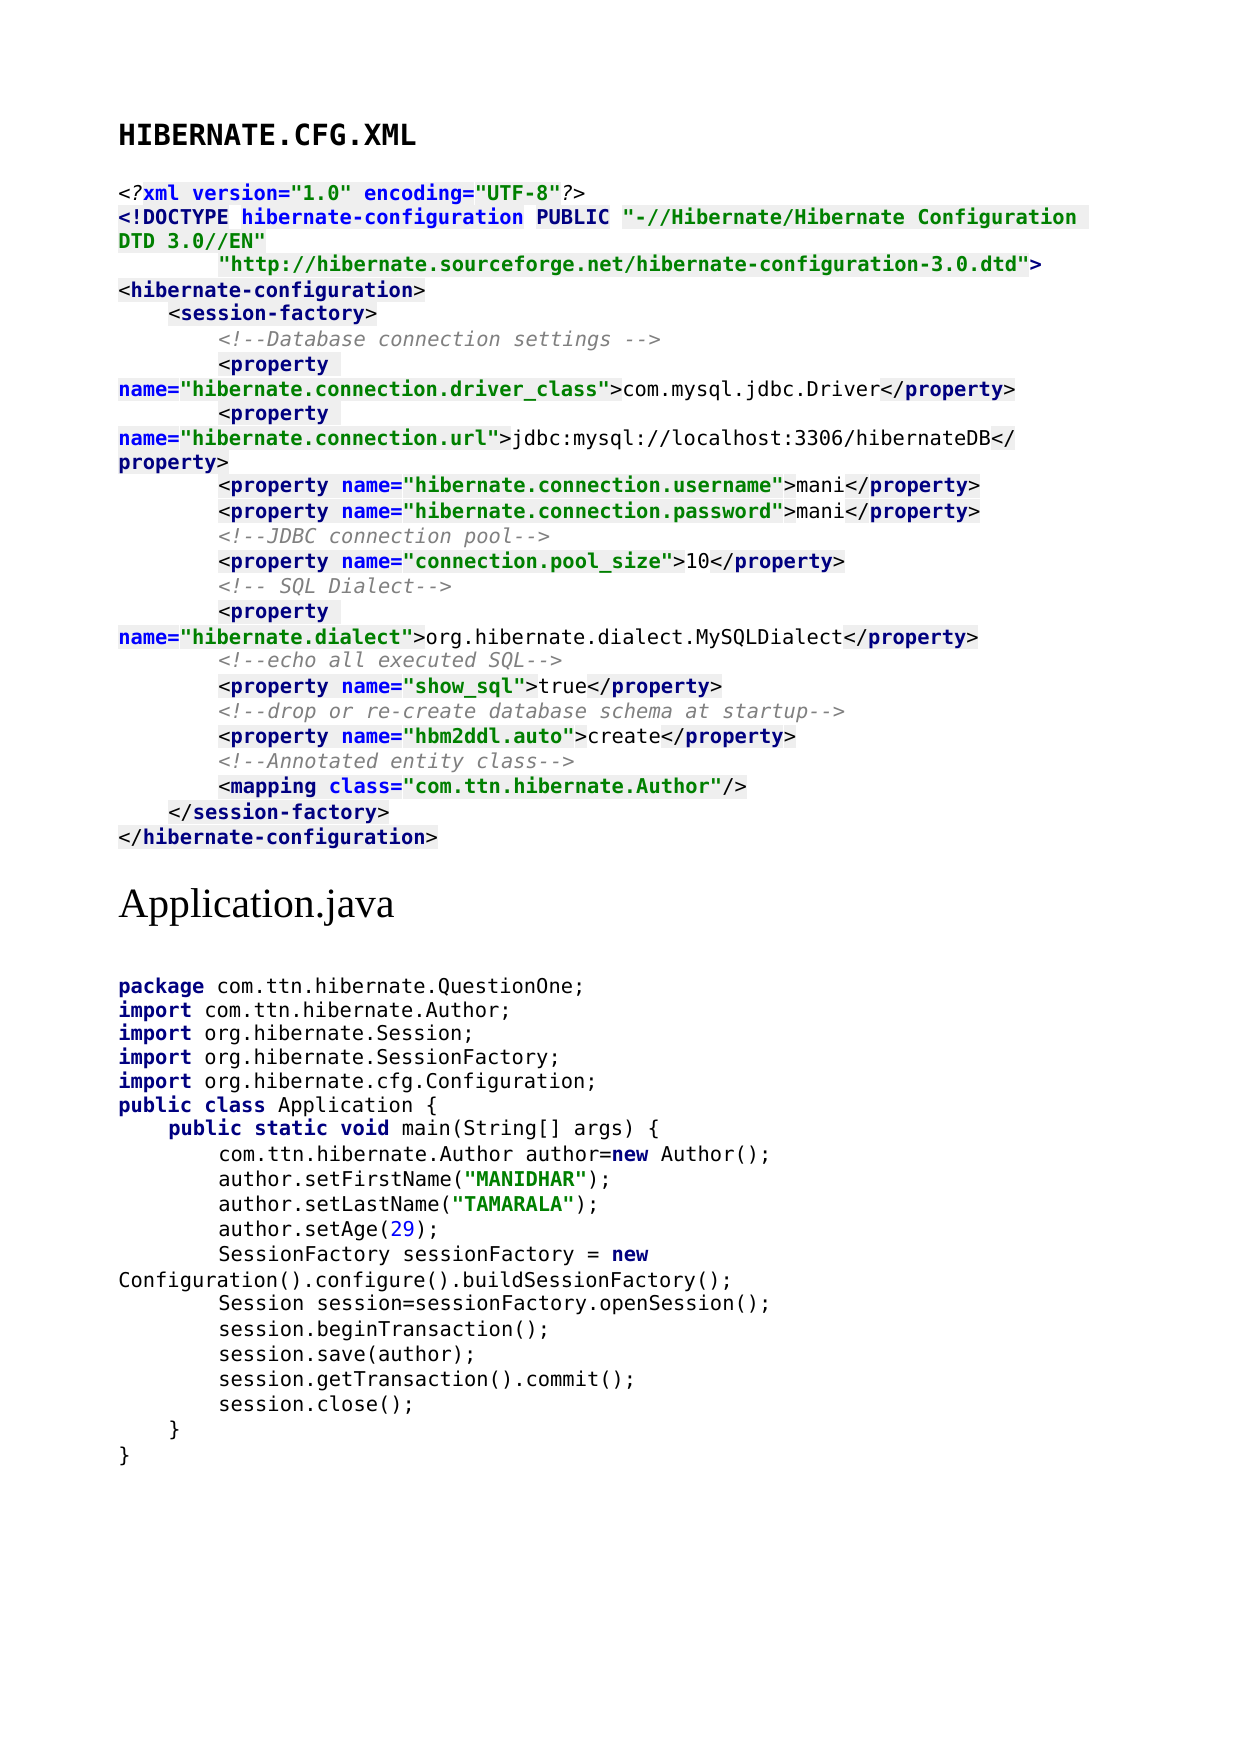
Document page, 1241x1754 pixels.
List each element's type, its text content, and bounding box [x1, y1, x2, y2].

text author.setFirstName("MANIDHAR"); [118, 1167, 1122, 1192]
text package com.ttn.hibernate.QuestionOne; [118, 974, 1122, 998]
text import org.hibernate.Session; [118, 1022, 1122, 1046]
text <property name="hbm2ddl.auto">create</property> [118, 724, 1122, 750]
text session.save(author); [118, 1342, 1122, 1367]
text import com.ttn.hibernate.Author; [118, 998, 1122, 1022]
text Session session=sessionFactory.openSession(); [118, 1292, 1122, 1317]
text <!-- SQL Dialect--> [118, 575, 1122, 600]
text <!DOCTYPE hibernate-configuration PUBLIC "-//Hibernate/Hibernate Configuration DTD 3.0//EN" [118, 205, 1122, 253]
text "http://hibernate.sourceforge.net/hibernate-configuration-3.0.dtd"> [118, 253, 1122, 278]
text Application.java [118, 878, 1122, 926]
text <property name="hibernate.dialect">org.hibernate.dialect.MySQLDialect</property> [118, 600, 1122, 649]
text com.ttn.hibernate.Author author=new Author(); [118, 1142, 1122, 1167]
text <property name="hibernate.connection.password">mani</property> [118, 499, 1122, 524]
text <!--drop or re-create database schema at startup--> [118, 699, 1122, 724]
text <!--Annotated entity class--> [118, 750, 1122, 775]
text <session-factory> [118, 302, 1122, 327]
text <!--echo all executed SQL--> [118, 649, 1122, 674]
text session.getTransaction().commit(); [118, 1367, 1122, 1393]
text SessionFactory sessionFactory = new Configuration().configure().buildSessionFactory(); [118, 1243, 1122, 1292]
text <hibernate-configuration> [118, 278, 1122, 302]
text <!--JDBC connection pool--> [118, 524, 1122, 549]
text HIBERNATE.CFG.XML [118, 118, 1122, 152]
text author.setAge(29); [118, 1218, 1122, 1243]
text <property name="show_sql">true</property> [118, 674, 1122, 699]
text session.beginTransaction(); [118, 1317, 1122, 1342]
text } [118, 1418, 1122, 1443]
text </session-factory> [118, 800, 1122, 825]
text <property name="hibernate.connection.url">jdbc:mysql://localhost:3306/hibernateDB</property> [118, 401, 1122, 474]
text <property name="hibernate.connection.driver_class">com.mysql.jdbc.Driver</property> [118, 352, 1122, 401]
text <?xml version="1.0" encoding="UTF-8"?> [118, 182, 1122, 205]
text <mapping class="com.ttn.hibernate.Author"/> [118, 775, 1122, 800]
text <property name="connection.pool_size">10</property> [118, 549, 1122, 575]
text </hibernate-configuration> [118, 825, 1122, 849]
text author.setLastName("TAMARALA"); [118, 1192, 1122, 1218]
text session.close(); [118, 1393, 1122, 1418]
text <!--Database connection settings --> [118, 327, 1122, 352]
text import org.hibernate.cfg.Configuration; [118, 1069, 1122, 1093]
text public class Application { [118, 1093, 1122, 1117]
text public static void main(String[] args) { [118, 1117, 1122, 1142]
text import org.hibernate.SessionFactory; [118, 1046, 1122, 1069]
text <property name="hibernate.connection.username">mani</property> [118, 474, 1122, 499]
text } [118, 1443, 1122, 1467]
